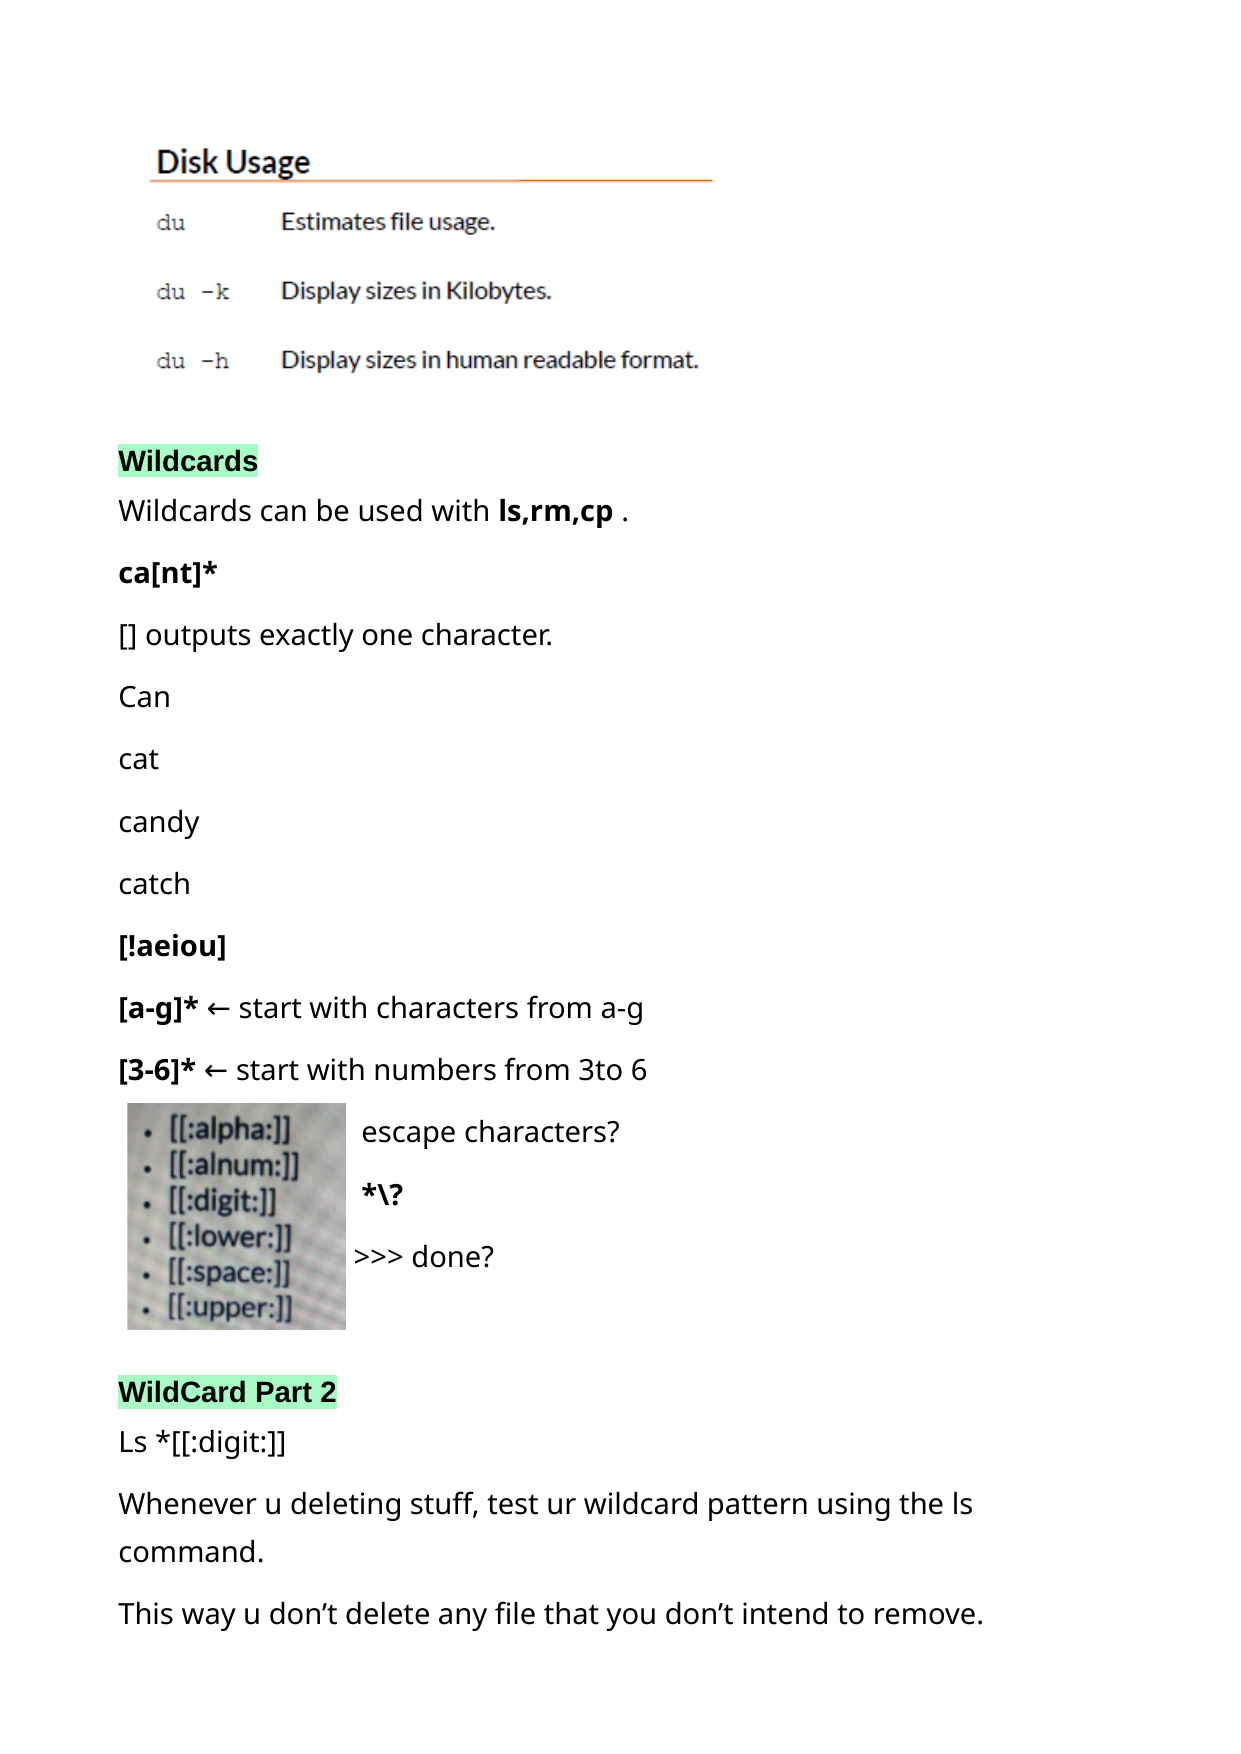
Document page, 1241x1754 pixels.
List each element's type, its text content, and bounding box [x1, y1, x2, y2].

text Wildcards can be used with ls,rm,cp . [118, 490, 1122, 529]
text ca[nt]* [118, 552, 1122, 592]
text escape characters? [346, 1112, 1122, 1151]
text candy [118, 801, 1122, 841]
text Can [118, 676, 1122, 716]
text [] outputs exactly one character. [118, 614, 1122, 654]
text Ls *[[:digit:]] [118, 1421, 1122, 1461]
text [!aeiou] [118, 925, 1122, 965]
subtitle WildCard Part 2 [337, 1375, 1122, 1409]
text cat [118, 739, 1122, 778]
subtitle Wildcards [258, 444, 1122, 477]
text [a-g]* ← start with characters from a-g [118, 987, 1122, 1027]
text >>> done? [346, 1236, 1122, 1276]
picture [146, 136, 725, 392]
text [3-6]* ← start with numbers from 3to 6 [118, 1049, 1122, 1089]
text [118, 1174, 127, 1214]
text catch [118, 863, 1122, 903]
text [118, 1236, 127, 1276]
text Whenever u deleting stuff, test ur wildcard pattern using the ls command. [118, 1483, 1122, 1571]
text *\? [346, 1174, 1122, 1214]
picture [127, 1103, 346, 1330]
text This way u don’t delete any file that you don’t intend to remove. [118, 1593, 1122, 1633]
